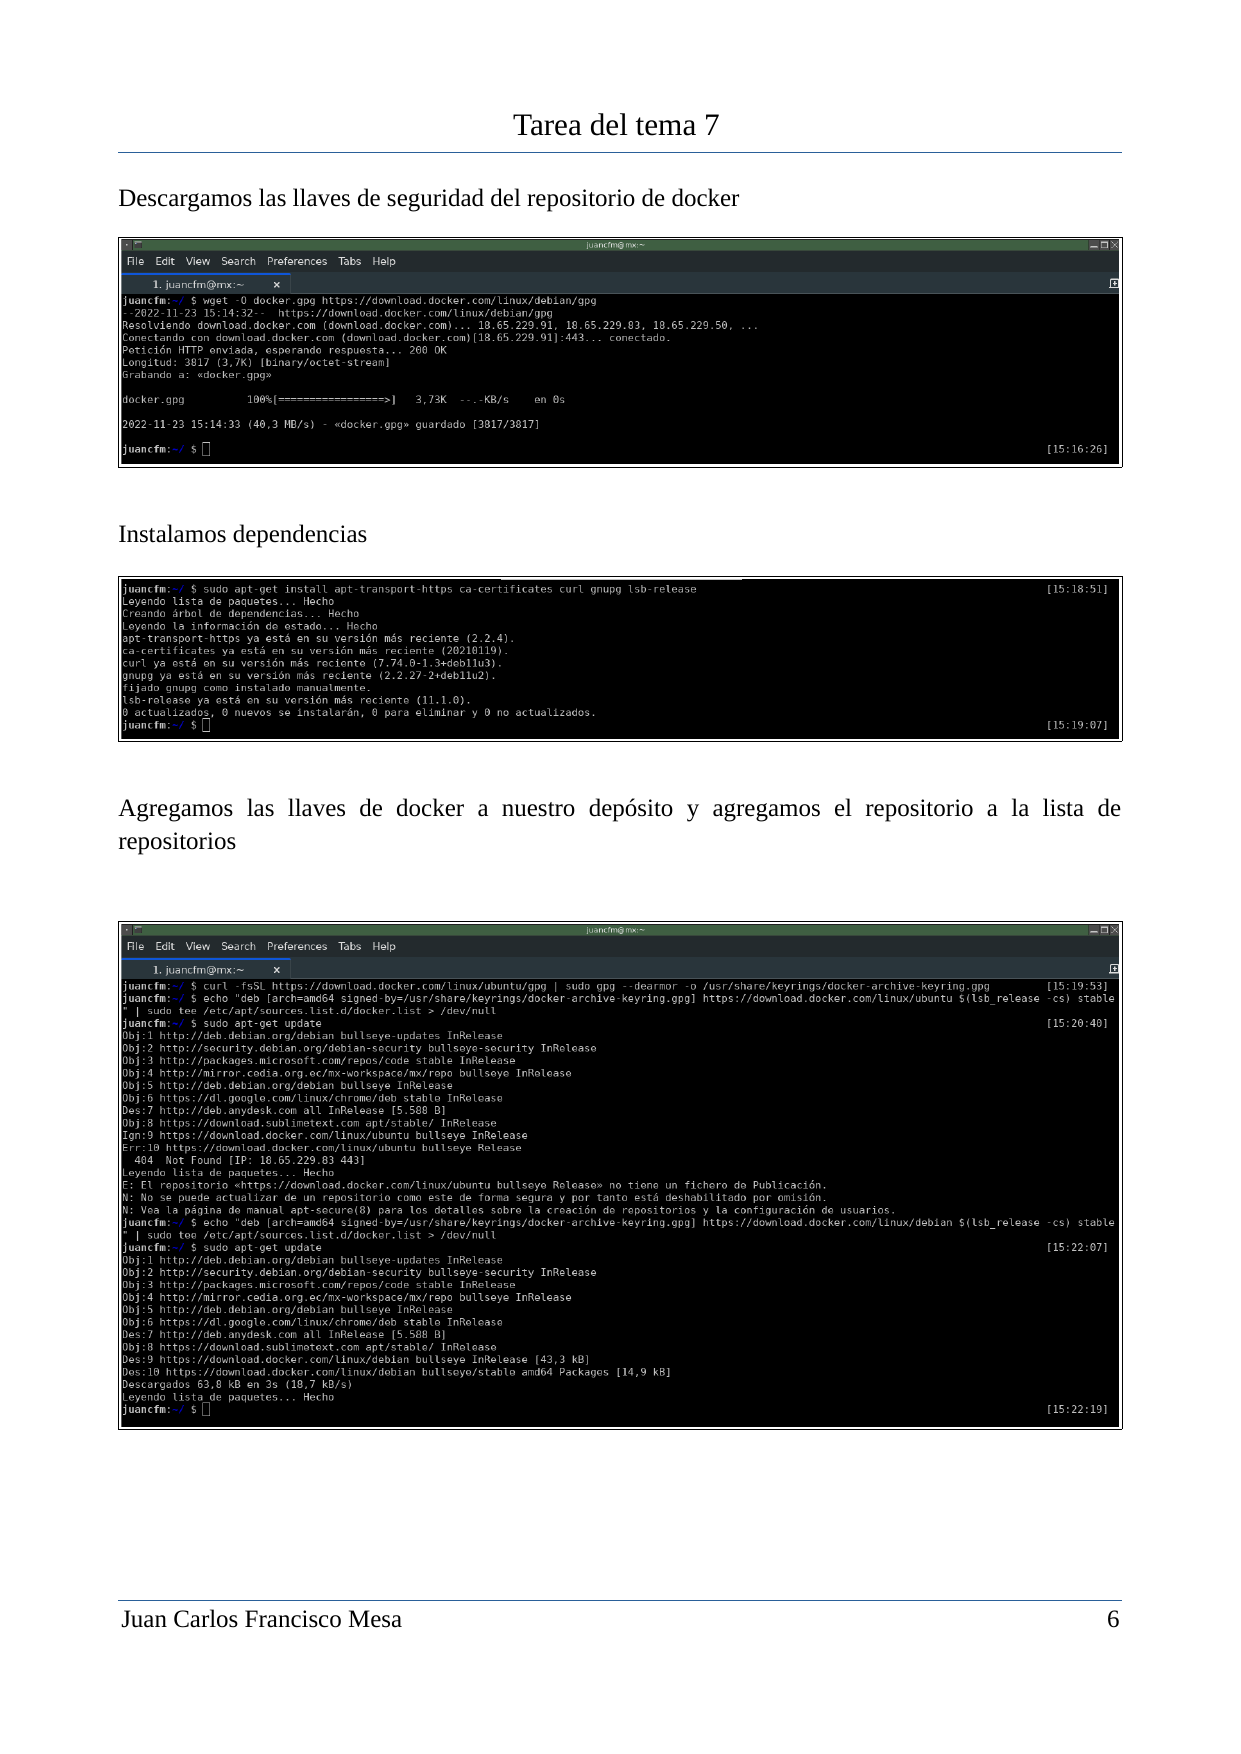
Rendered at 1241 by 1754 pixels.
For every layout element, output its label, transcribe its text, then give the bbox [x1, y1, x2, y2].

picture [121, 579, 1119, 739]
text Agregamos las llaves de docker a nuestro depósito y agregamos el repositorio a la lista de repositorios [118, 793, 1122, 855]
text Descargamos las llaves de seguridad del repositorio de docker [118, 183, 1122, 212]
text Instalamos dependencias [118, 519, 1122, 547]
picture [121, 924, 1119, 1427]
picture [121, 239, 1119, 464]
